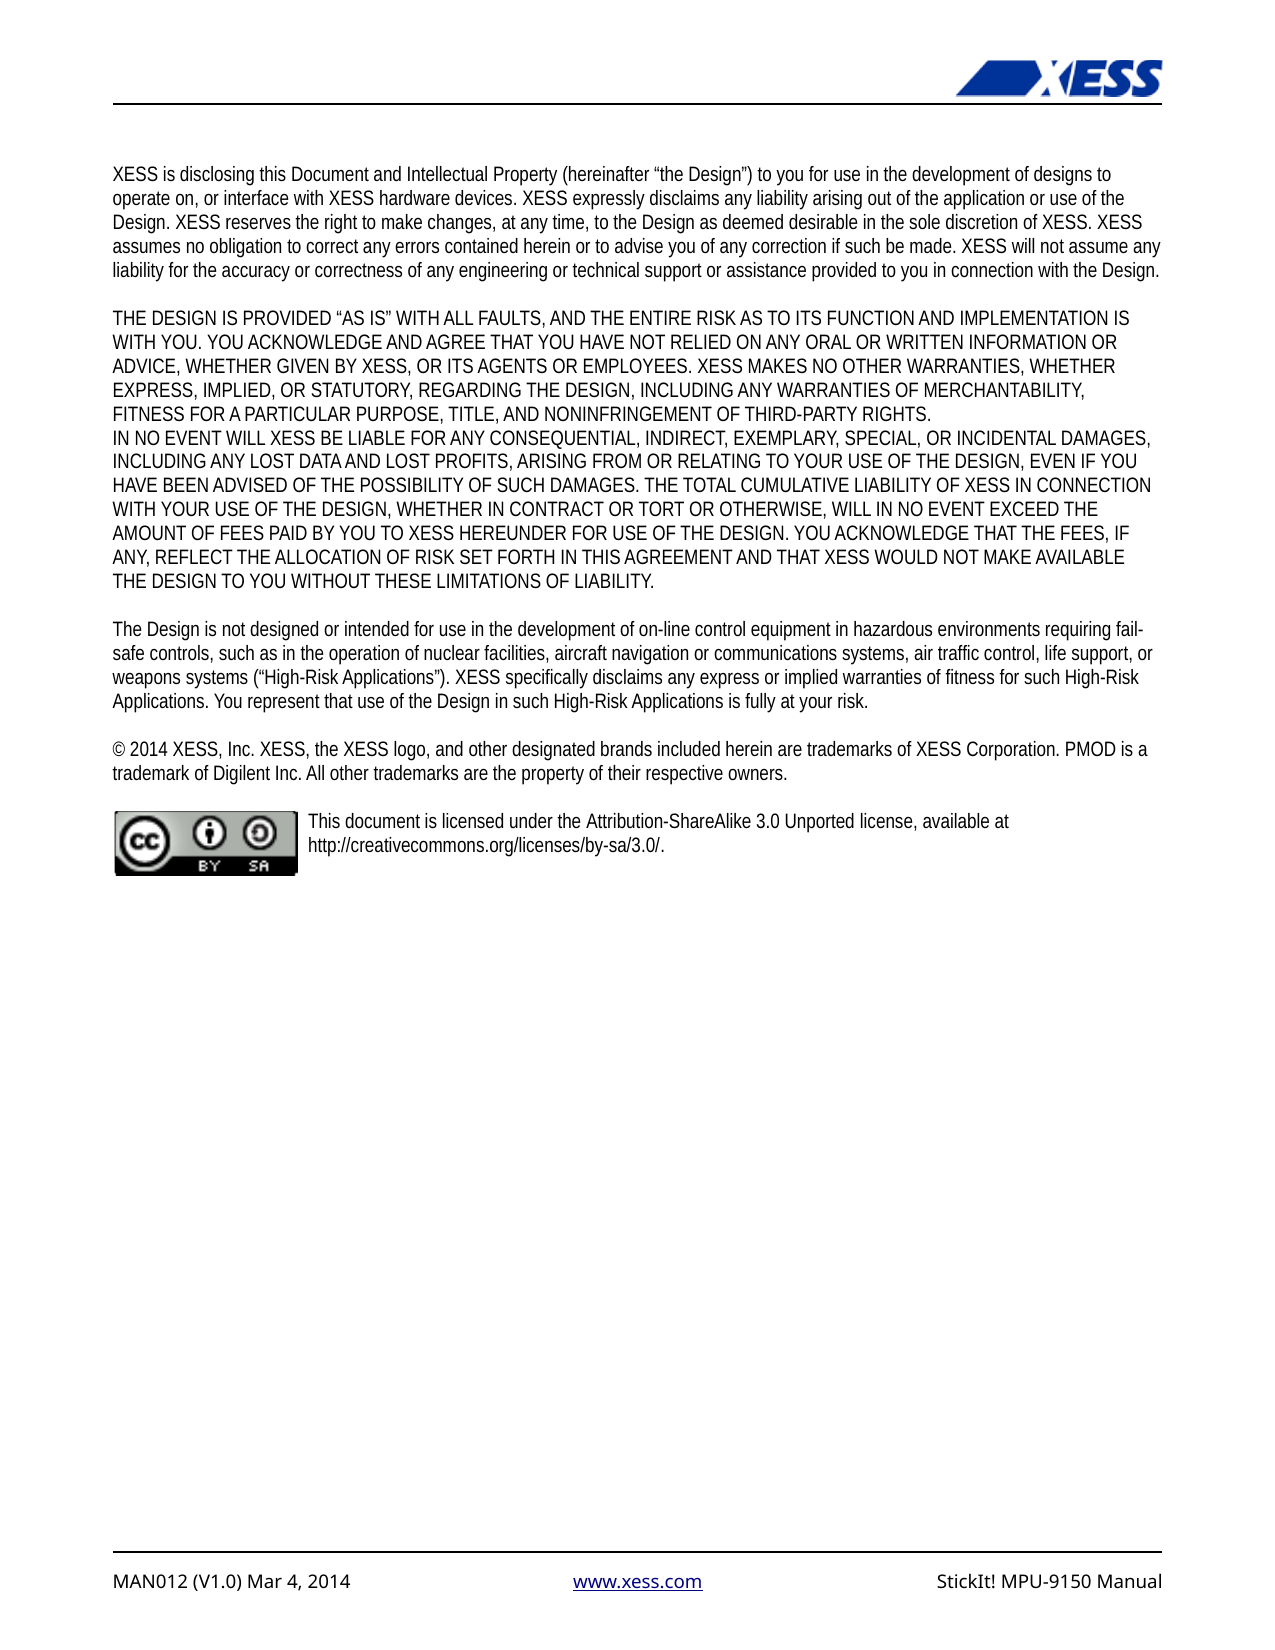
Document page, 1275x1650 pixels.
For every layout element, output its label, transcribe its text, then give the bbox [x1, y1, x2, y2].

picture [114, 811, 298, 876]
text The Design is not designed or intended for use in the development of on-line control equipment in hazardous environments requiring fail-safe controls, such as in the operation of nuclear facilities, aircraft navigation or communications systems, air traffic control, life support, or weapons systems (“High-Risk Applications”). XESS specifically disclaims any express or implied warranties of fitness for such High-Risk Applications. You represent that use of the Design in such High-Risk Applications is fully at your risk. [112, 617, 1162, 713]
text IN NO EVENT WILL XESS BE LIABLE FOR ANY CONSEQUENTIAL, INDIRECT, EXEMPLARY, SPECIAL, OR INCIDENTAL DAMAGES, INCLUDING ANY LOST DATA AND LOST PROFITS, ARISING FROM OR RELATING TO YOUR USE OF THE DESIGN, EVEN IF YOU HAVE BEEN ADVISED OF THE POSSIBILITY OF SUCH DAMAGES. THE TOTAL CUMULATIVE LIABILITY OF XESS IN CONNECTION WITH YOUR USE OF THE DESIGN, WHETHER IN CONTRACT OR TORT OR OTHERWISE, WILL IN NO EVENT EXCEED THE AMOUNT OF FEES PAID BY YOU TO XESS HEREUNDER FOR USE OF THE DESIGN. YOU ACKNOWLEDGE THAT THE FEES, IF ANY, REFLECT THE ALLOCATION OF RISK SET FORTH IN THIS AGREEMENT AND THAT XESS WOULD NOT MAKE AVAILABLE THE DESIGN TO YOU WITHOUT THESE LIMITATIONS OF LIABILITY. [112, 426, 1162, 593]
text XESS is disclosing this Document and Intellectual Property (hereinafter “the Design”) to you for use in the development of designs to operate on, or interface with XESS hardware devices. XESS expressly disclaims any liability arising out of the application or use of the Design. XESS reserves the right to make changes, at any time, to the Design as deemed desirable in the sole discretion of XESS. XESS assumes no obligation to correct any errors contained herein or to advise you of any correction if such be made. XESS will not assume any liability for the accuracy or correctness of any engineering or technical support or assistance provided to you in connection with the Design. [112, 162, 1162, 282]
text THE DESIGN IS PROVIDED “AS IS” WITH ALL FAULTS, AND THE ENTIRE RISK AS TO ITS FUNCTION AND IMPLEMENTATION IS WITH YOU. YOU ACKNOWLEDGE AND AGREE THAT YOU HAVE NOT RELIED ON ANY ORAL OR WRITTEN INFORMATION OR ADVICE, WHETHER GIVEN BY XESS, OR ITS AGENTS OR EMPLOYEES. XESS MAKES NO OTHER WARRANTIES, WHETHER EXPRESS, IMPLIED, OR STATUTORY, REGARDING THE DESIGN, INCLUDING ANY WARRANTIES OF MERCHANTABILITY, FITNESS FOR A PARTICULAR PURPOSE, TITLE, AND NONINFRINGEMENT OF THIRD-PARTY RIGHTS. [112, 306, 1162, 426]
picture [955, 60, 1163, 97]
text © 2014 XESS, Inc. XESS, the XESS logo, and other designated brands included herein are trademarks of XESS Corporation. PMOD is a trademark of Digilent Inc. All other trademarks are the property of their respective owners. [112, 737, 1162, 785]
text This document is licensed under the Attribution-ShareAlike 3.0 Unported license, available at http://creativecommons.org/licenses/by-sa/3.0/. [308, 809, 1162, 857]
